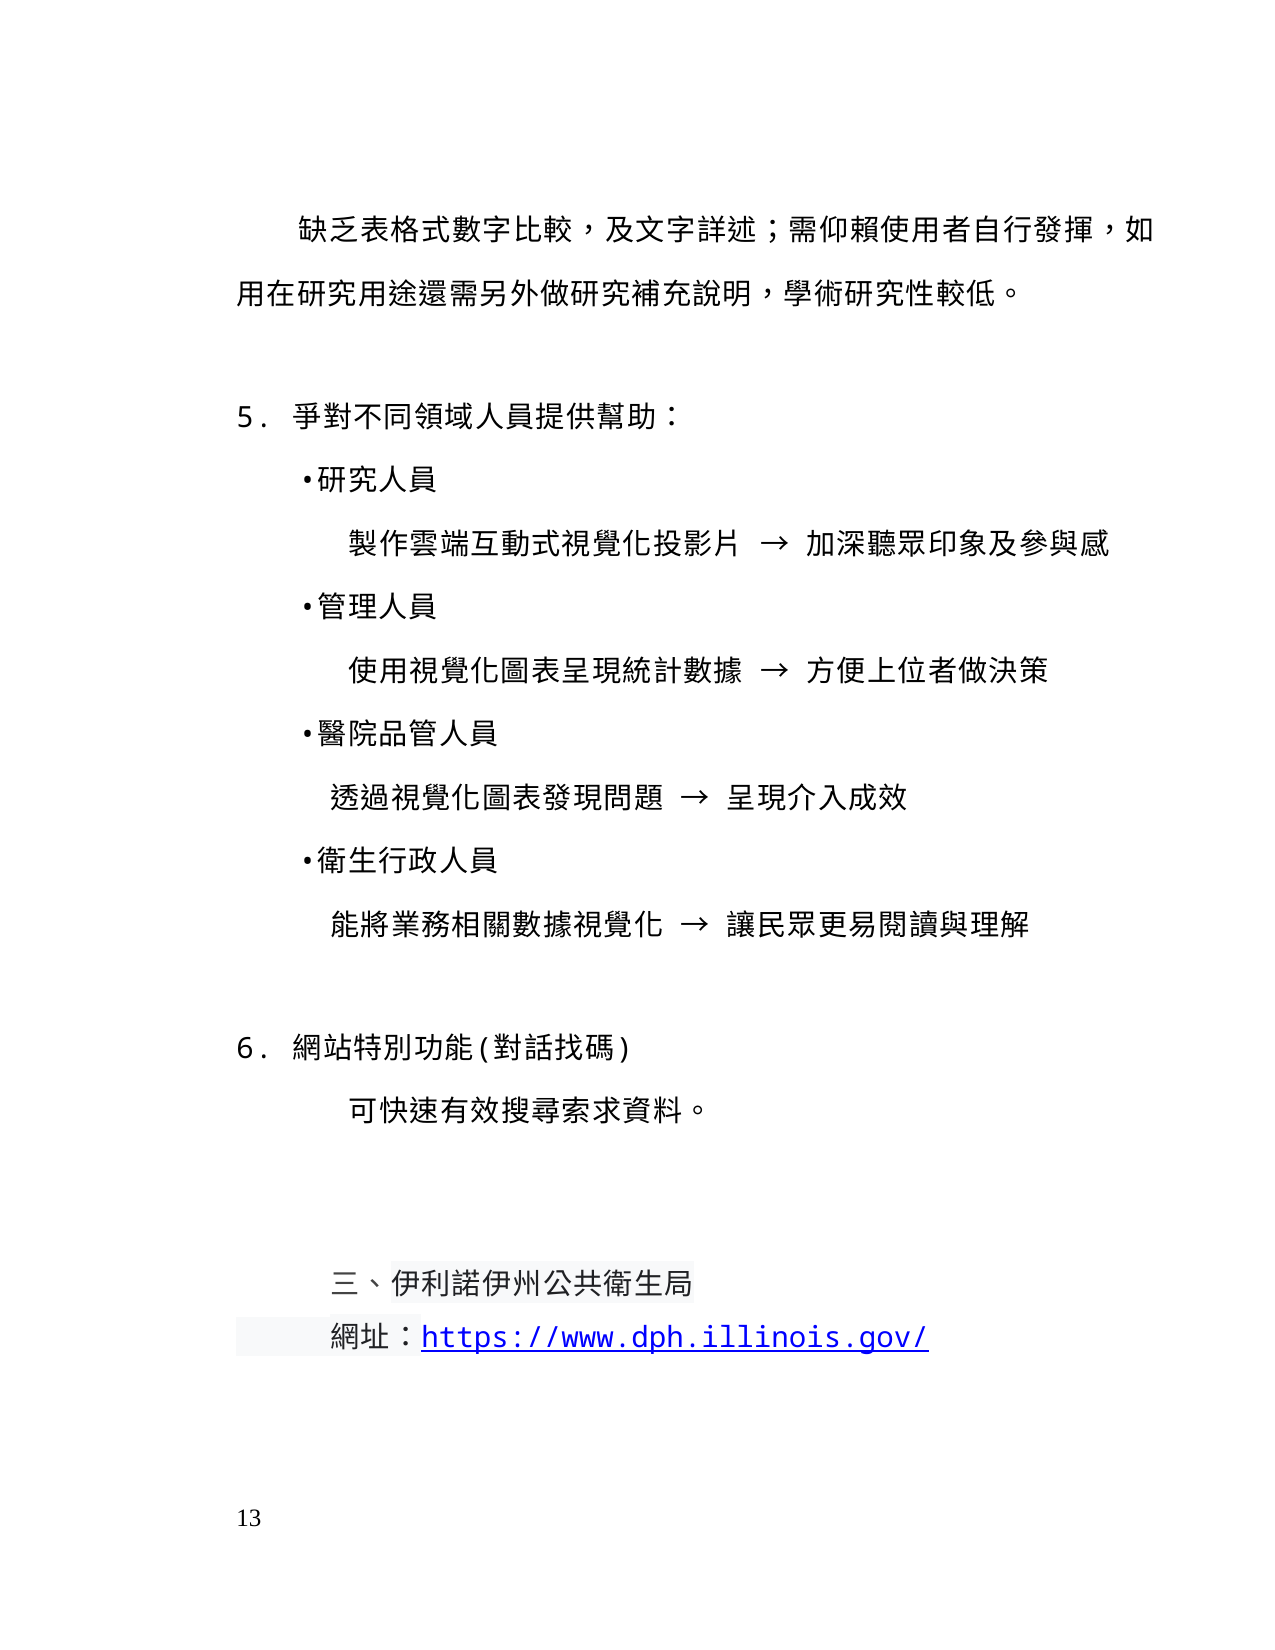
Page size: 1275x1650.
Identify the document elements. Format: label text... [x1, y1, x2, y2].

text 製作雲端互動式視覺化投影片 → 加深聽眾印象及參與感 [236, 520, 1157, 563]
text 6. 網站特別功能(對話找碼) [236, 1024, 1157, 1067]
text •管理人員 [236, 584, 1157, 626]
text 5. 爭對不同領域人員提供幫助： [236, 393, 1157, 436]
text •衛生行政人員 [236, 838, 1157, 880]
text 透過視覺化圖表發現問題 → 呈現介入成效 [311, 774, 1157, 817]
text 使用視覺化圖表呈現統計數據 → 方便上位者做決策 [236, 647, 1157, 690]
text 可快速有效搜尋索求資料。 [236, 1088, 1157, 1130]
text 缺乏表格式數字比較，及文字詳述；需仰賴使用者自行發揮，如用在研究用途還需另外做研究補充說明，學術研究性較低。 [236, 207, 1157, 312]
text •醫院品管人員 [236, 711, 1157, 753]
text 網址：https://www.dph.illinois.gov/ [236, 1314, 1157, 1356]
text •研究人員 [236, 457, 1157, 499]
text 能將業務相關數據視覺化 → 讓民眾更易閱讀與理解 [311, 901, 1157, 944]
text 三、伊利諾伊州公共衛生局 [236, 1261, 1157, 1303]
